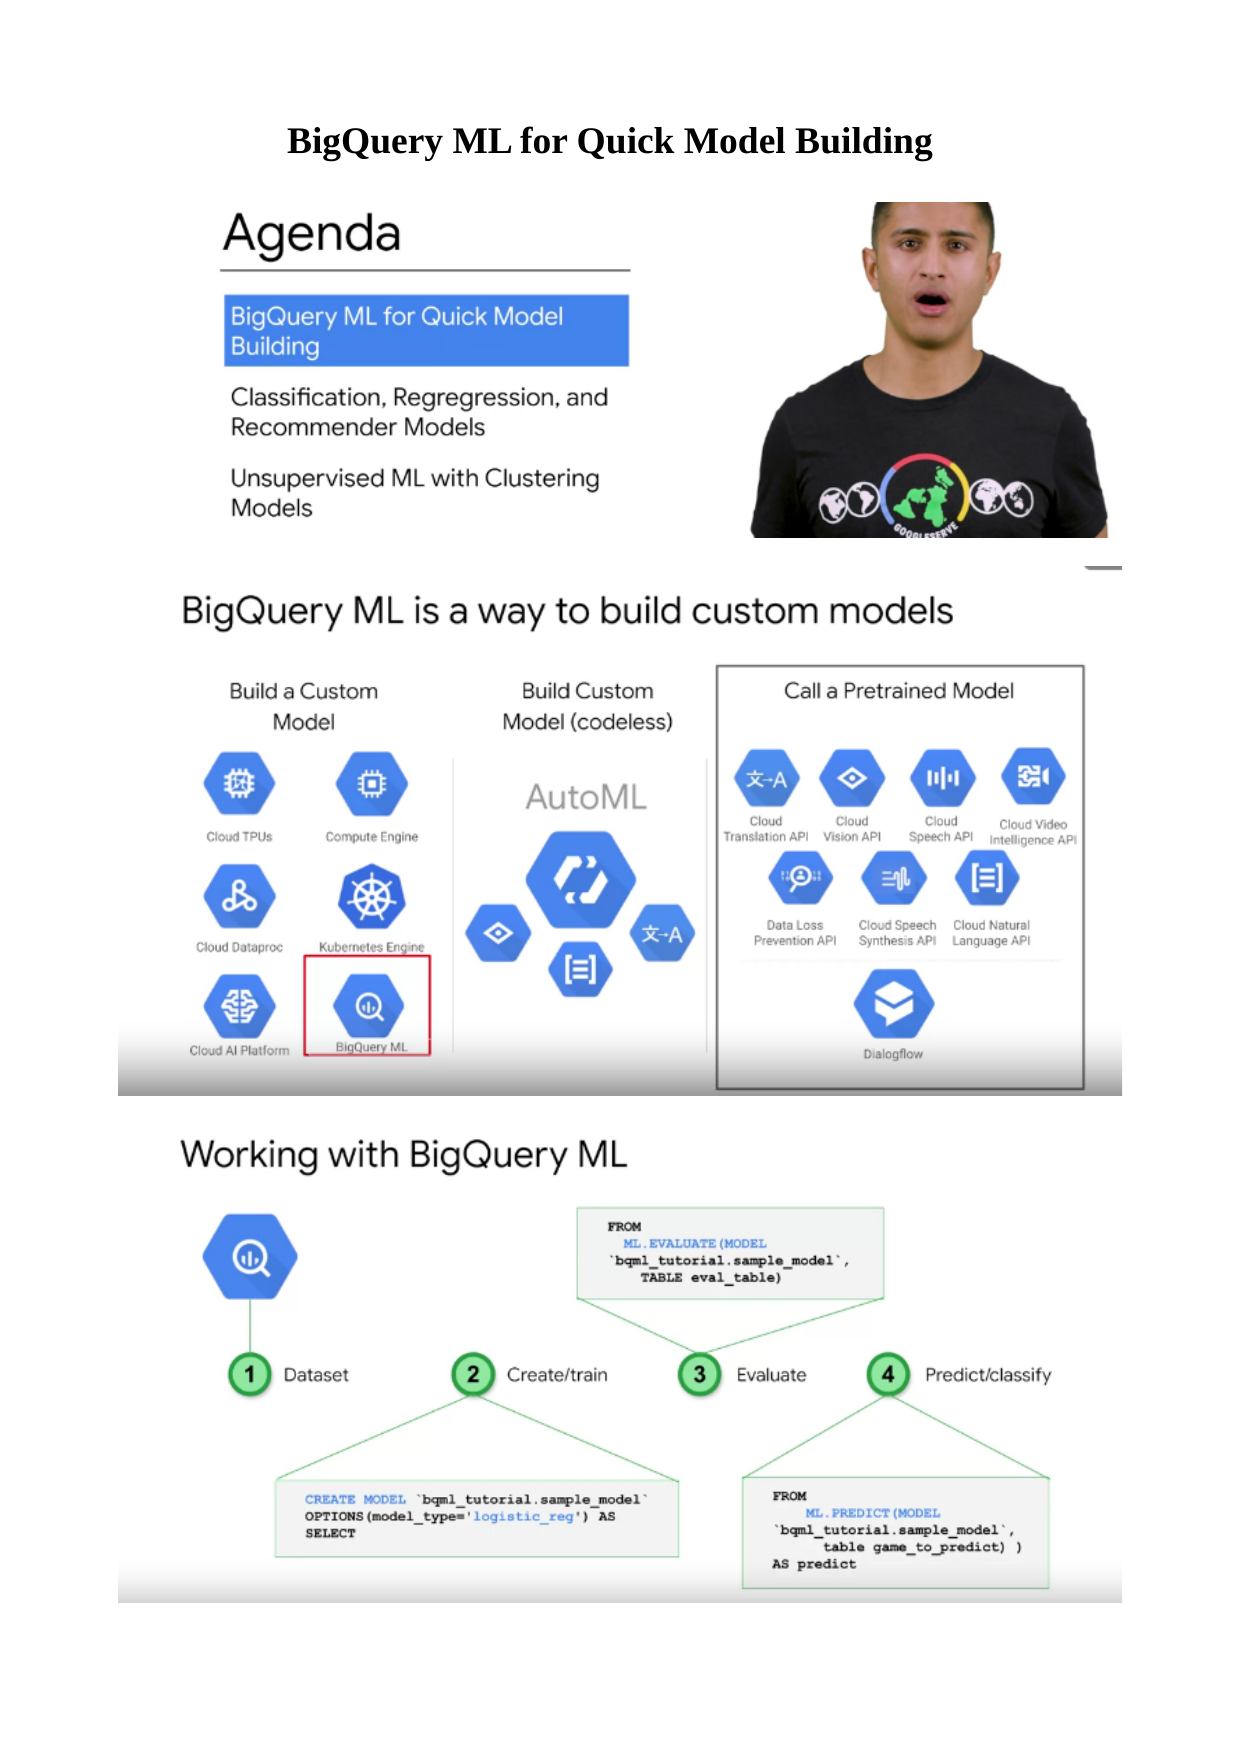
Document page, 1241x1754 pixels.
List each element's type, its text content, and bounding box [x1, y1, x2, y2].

picture [118, 1124, 1123, 1603]
subtitle BigQuery ML for Quick Model Building [118, 118, 1122, 161]
picture [118, 566, 1123, 1096]
picture [118, 202, 1123, 538]
